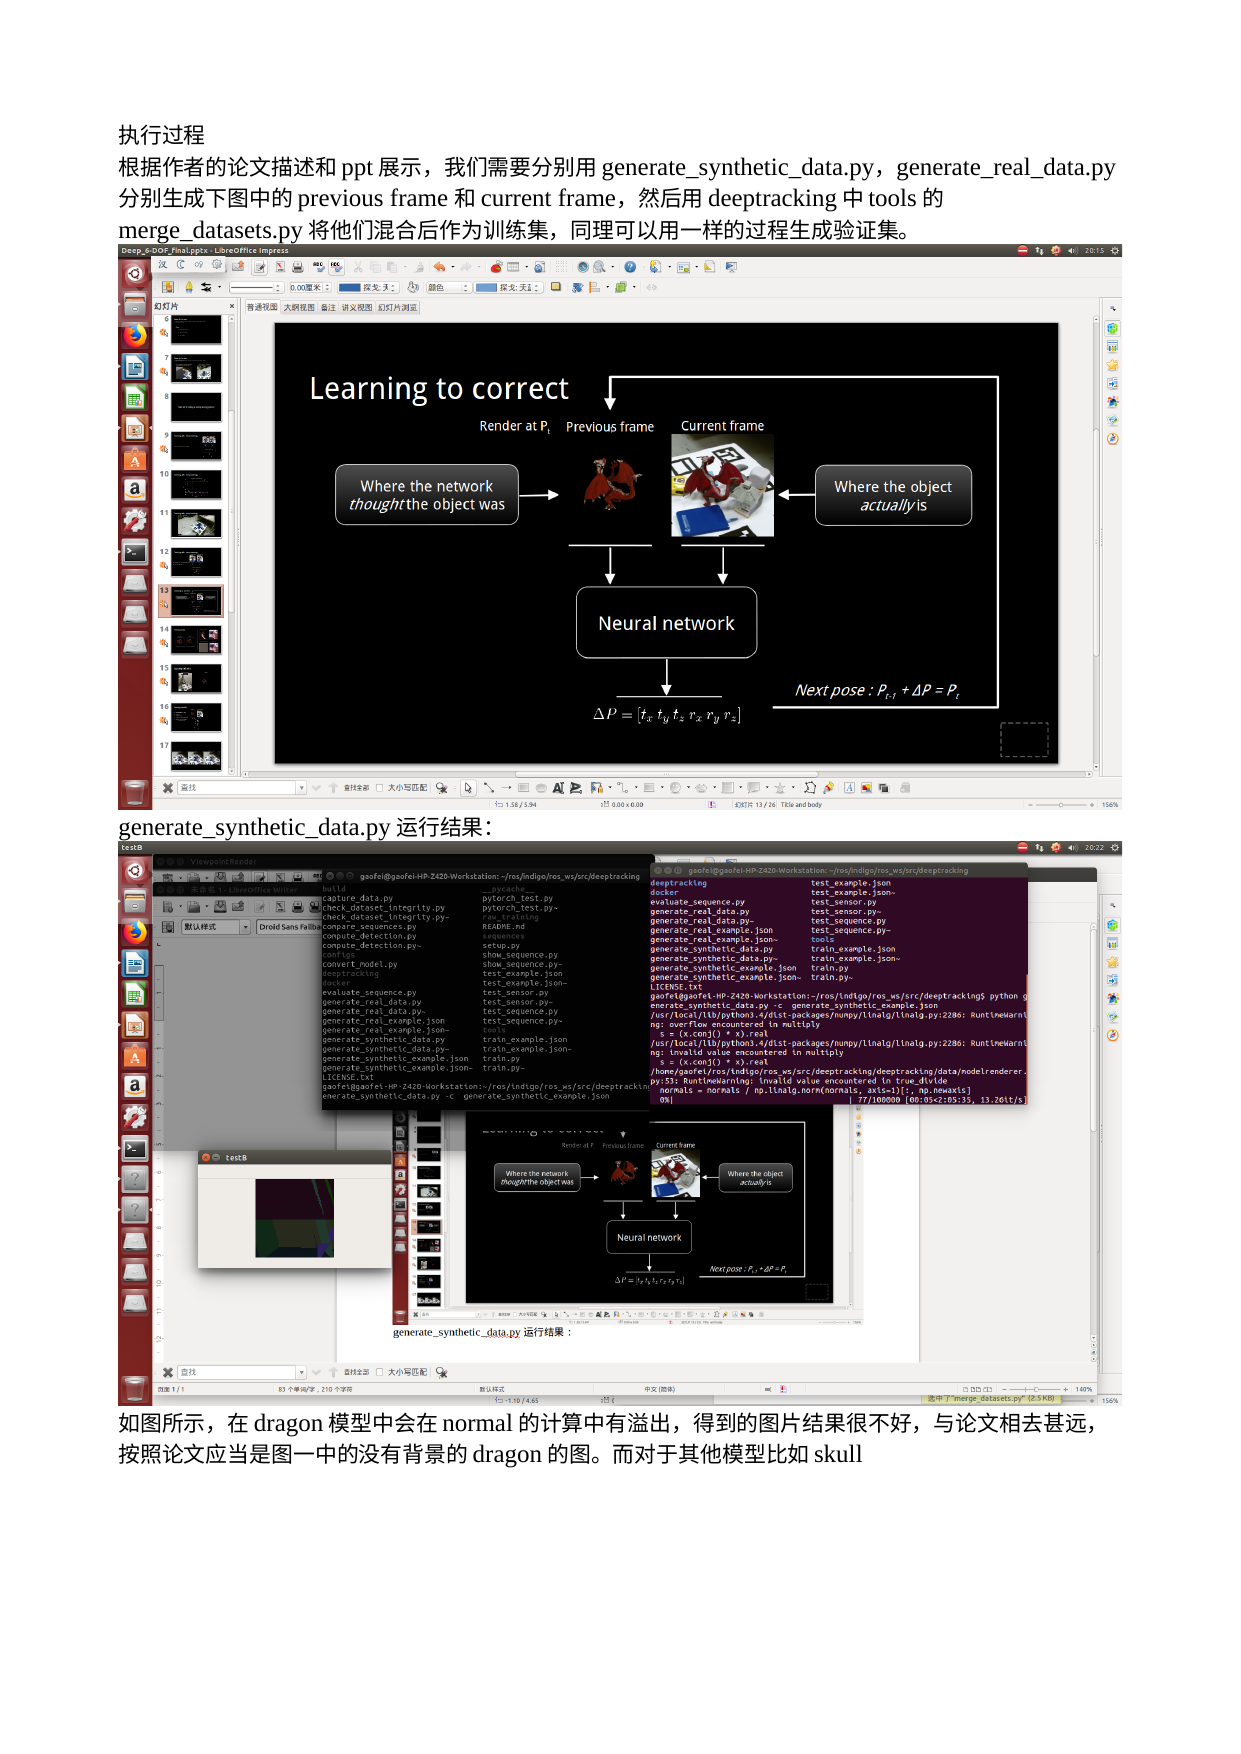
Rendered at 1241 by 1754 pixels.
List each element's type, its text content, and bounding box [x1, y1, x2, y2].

text generate_synthetic_data.py运行结果： [118, 810, 1122, 841]
picture [118, 841, 1123, 1406]
text 执行过程 [118, 118, 1122, 150]
text 分别生成下图中的previous frame 和current frame，然后用deeptracking中tools的merge_datasets.py将他们混合后作为训练集，同理可以用一样的过程生成验证集。 [118, 181, 1122, 244]
text 根据作者的论文描述和ppt展示，我们需要分别用generate_synthetic_data.py，generate_real_data.py [118, 150, 1122, 181]
text 如图所示，在dragon模型中会在normal的计算中有溢出，得到的图片结果很不好，与论文相去甚远，按照论文应当是图一中的没有背景的dragon的图。而对于其他模型比如skull [118, 1406, 1122, 1469]
picture [118, 244, 1123, 810]
